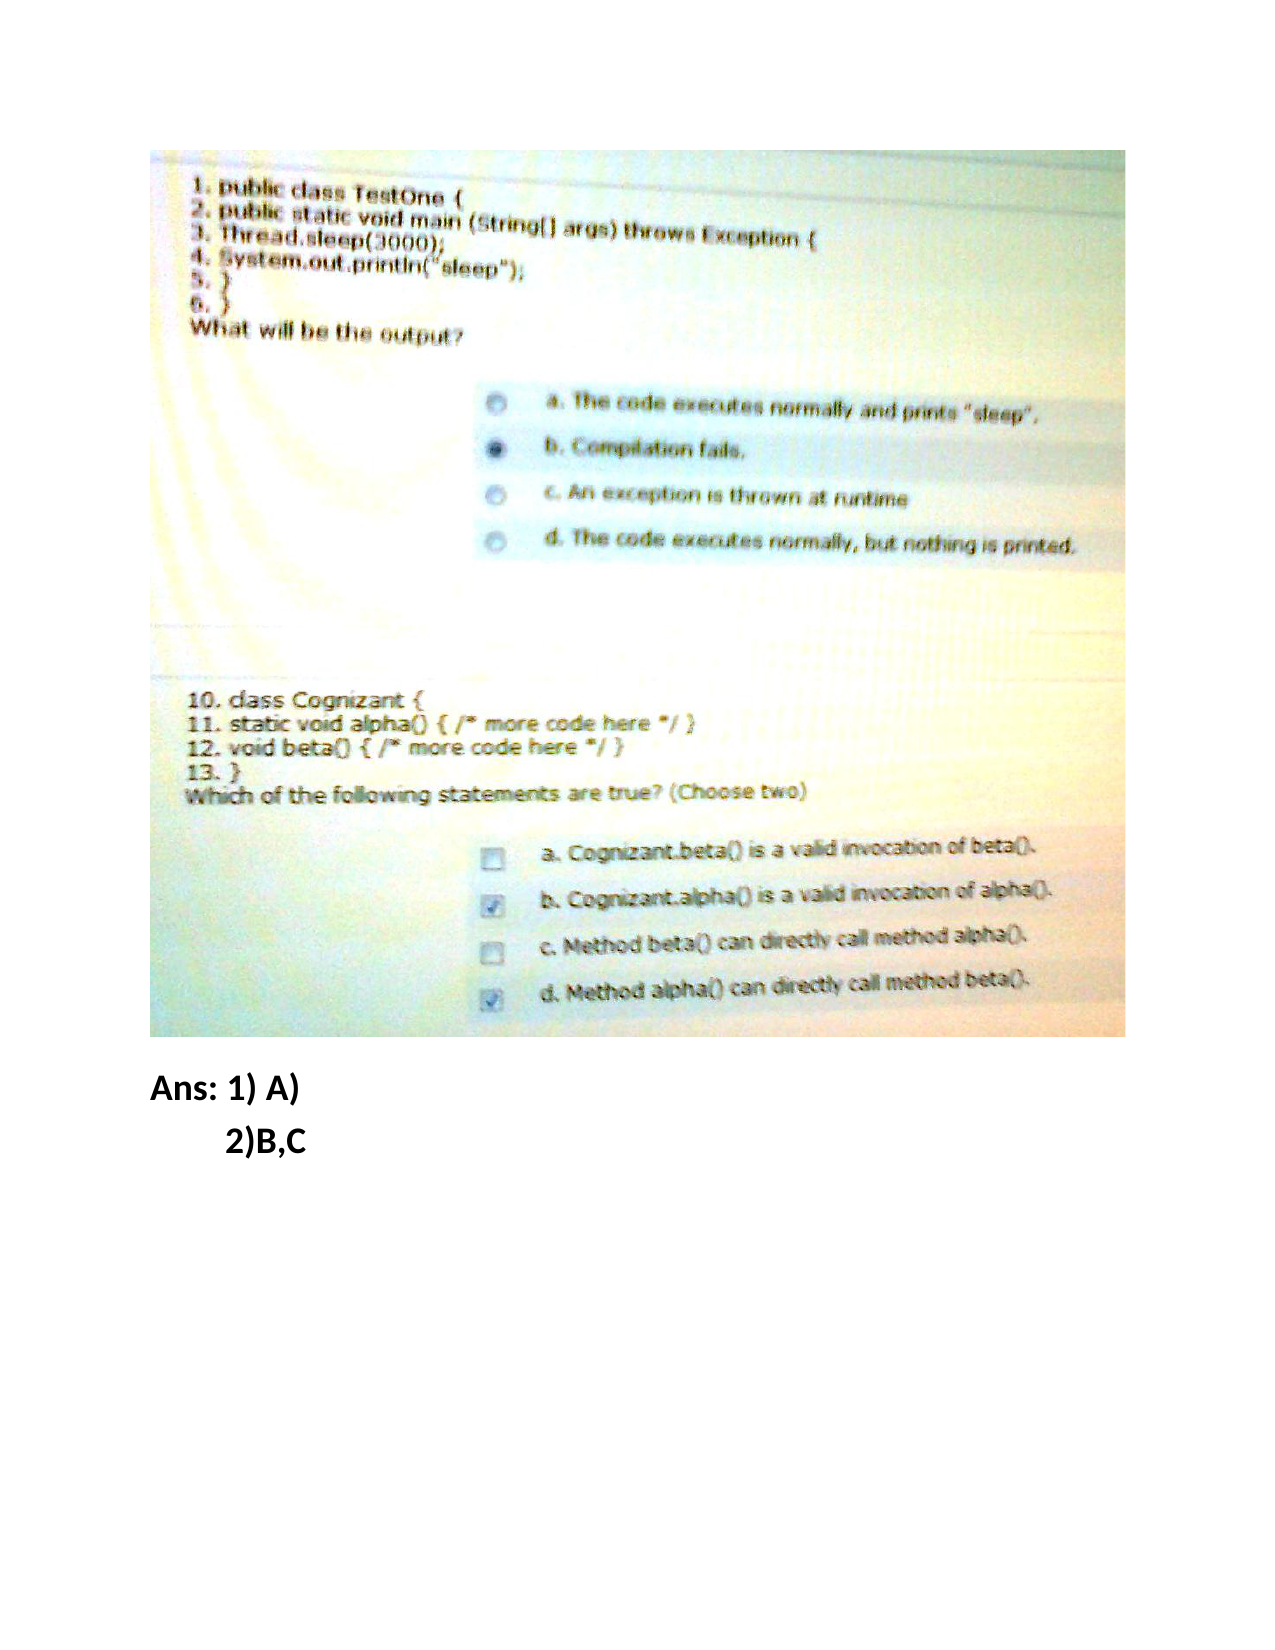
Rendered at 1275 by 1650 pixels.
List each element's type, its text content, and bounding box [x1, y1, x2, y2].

text Ans: 1) A) 2)B,C [150, 1064, 1125, 1163]
